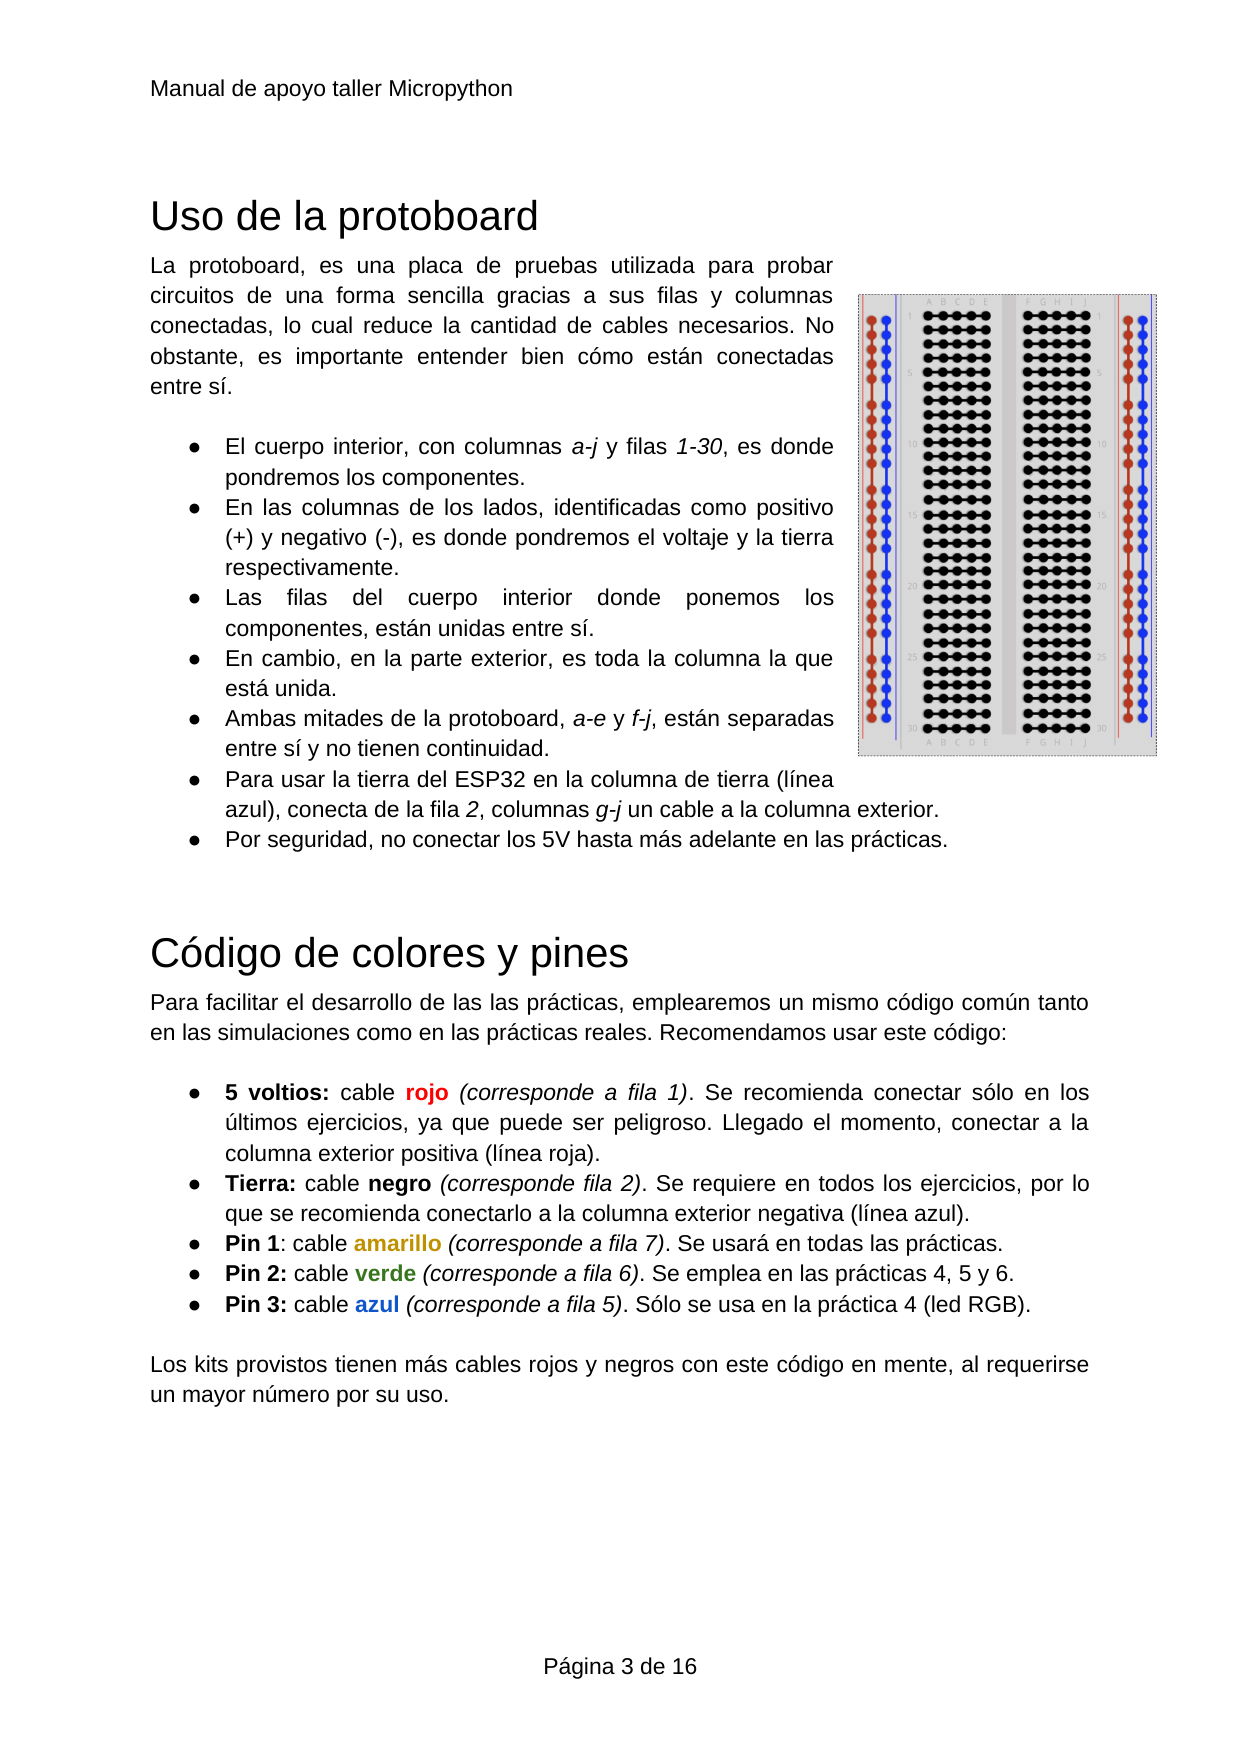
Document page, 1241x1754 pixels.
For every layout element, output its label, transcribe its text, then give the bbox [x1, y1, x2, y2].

list 5 voltios: cable rojo (corresponde a fila 1). Se recomienda conectar sólo en los últimos ejercicios, ya que puede ser peligroso. Llegado el momento, conectar a la columna exterior positiva (línea roja). [187, 1079, 1090, 1166]
list En cambio, en la parte exterior, es toda la columna la que está unida. [187, 645, 853, 701]
list El cuerpo interior, con columnas a-j y filas 1-30, es donde pondremos los componentes. [187, 433, 853, 490]
list Para usar la tierra del ESP32 en la columna de tierra (línea azul), conecta de la fila 2, columnas g-j un cable a la columna exterior. [187, 766, 1090, 822]
list En las columnas de los lados, identificadas como positivo (+) y negativo (-), es donde pondremos el voltaje y la tierra respectivamente. [187, 494, 853, 581]
list Tierra: cable negro (corresponde fila 2). Se requiere en todos los ejercicios, por lo que se recomienda conectarlo a la columna exterior negativa (línea azul). [187, 1170, 1090, 1226]
list Las filas del cuerpo interior donde ponemos los componentes, están unidas entre sí. [187, 584, 853, 641]
subtitle Código de colores y pines [150, 928, 1090, 976]
picture [854, 292, 1159, 760]
subtitle Uso de la protoboard [150, 192, 1090, 239]
list Pin 3: cable azul (corresponde a fila 5). Sólo se usa en la práctica 4 (led RGB). [187, 1291, 1090, 1317]
text Para facilitar el desarrollo de las las prácticas, emplearemos un mismo código común tanto en las simulaciones como en las prácticas reales. Recomendamos usar este código: [150, 988, 1090, 1045]
text Los kits provistos tienen más cables rojos y negros con este código en mente, al requerirse un mayor número por su uso. [150, 1351, 1090, 1408]
list Ambas mitades de la protoboard, a-e y f-j, están separadas entre sí y no tienen continuidad. [187, 705, 1090, 762]
list Pin 1: cable amarillo (corresponde a fila 7). Se usará en todas las prácticas. [187, 1230, 1090, 1257]
text La protoboard, es una placa de pruebas utilizada para probar circuitos de una forma sencilla gracias a sus filas y columnas conectadas, lo cual reduce la cantidad de cables necesarios. No obstante, es importante entender bien cómo están conectadas entre sí. [150, 252, 1090, 399]
list Pin 2: cable verde (corresponde a fila 6). Se emplea en las prácticas 4, 5 y 6. [187, 1260, 1090, 1287]
list Por seguridad, no conectar los 5V hasta más adelante en las prácticas. [187, 826, 1090, 852]
